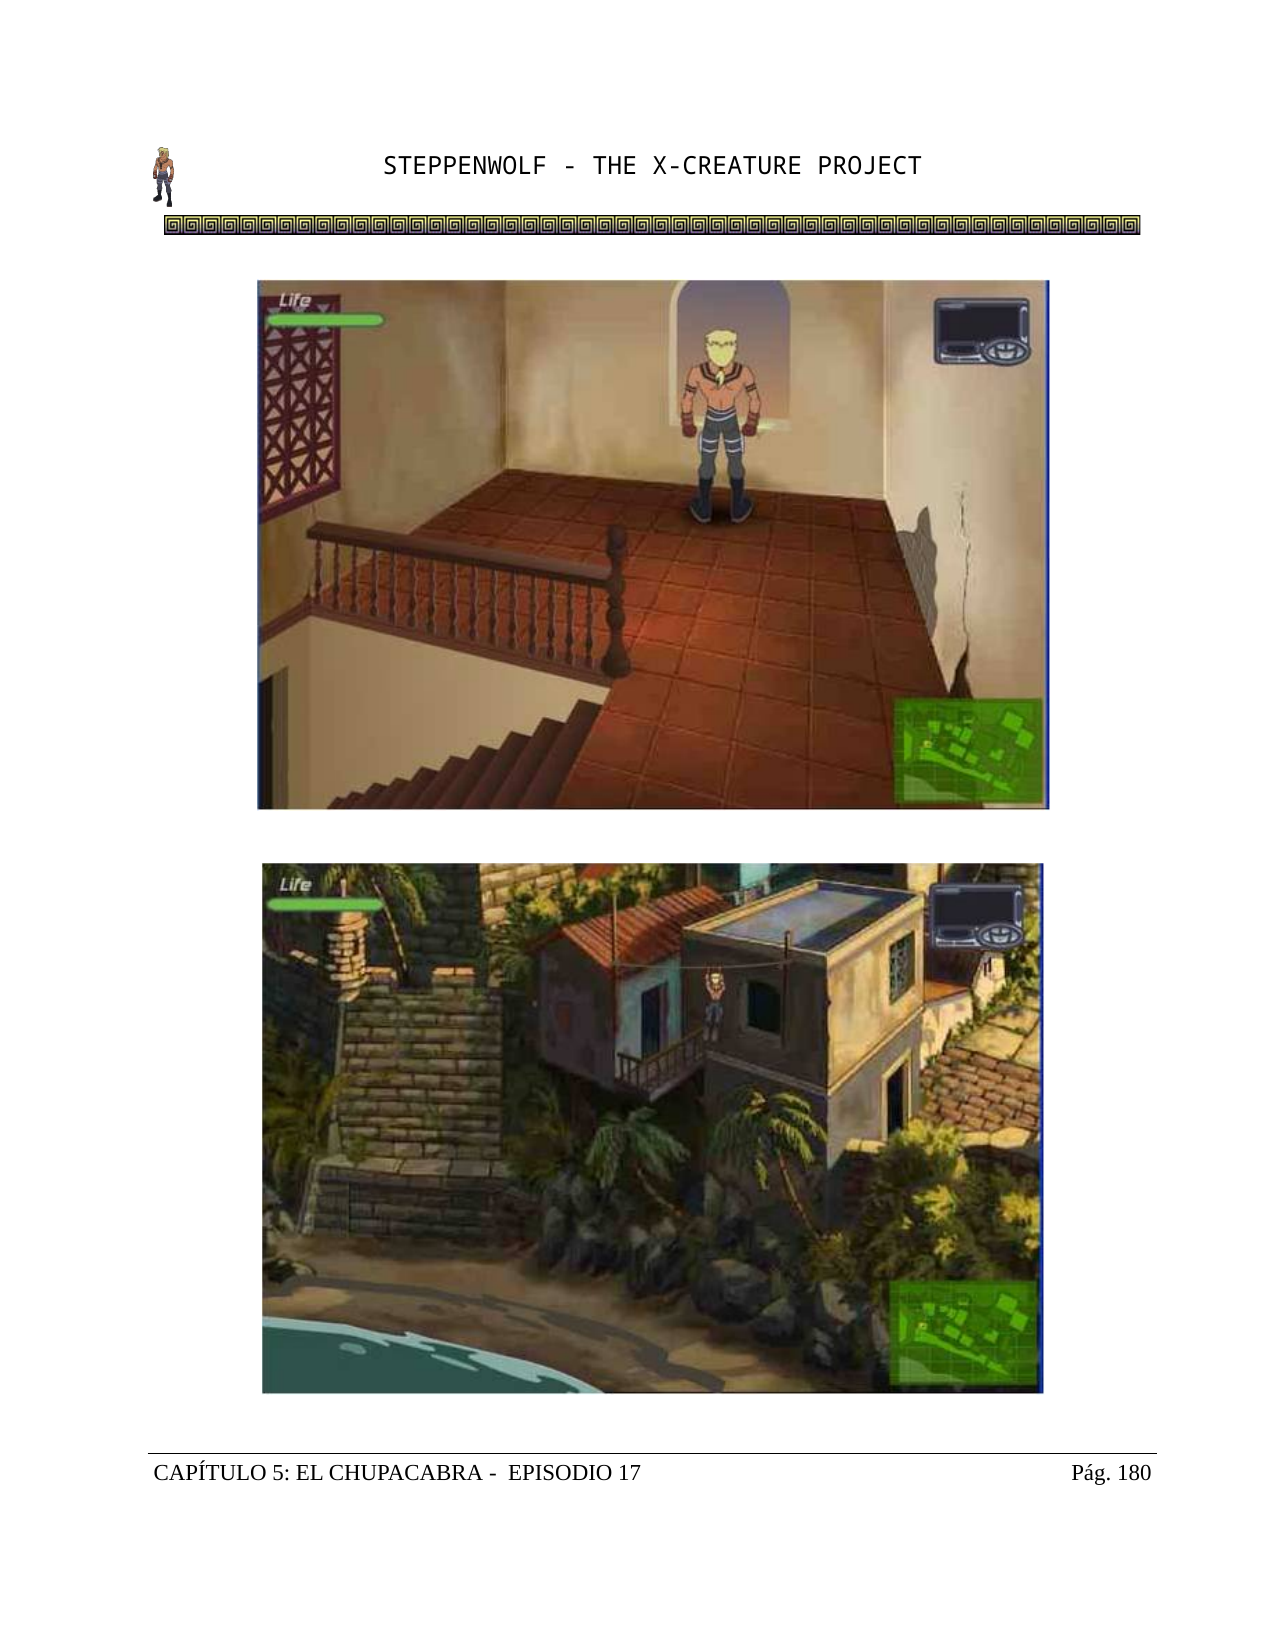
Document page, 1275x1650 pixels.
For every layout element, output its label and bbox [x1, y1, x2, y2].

picture [147, 147, 181, 207]
picture [164, 215, 1141, 235]
picture [261, 863, 1045, 1395]
picture [257, 279, 1050, 811]
